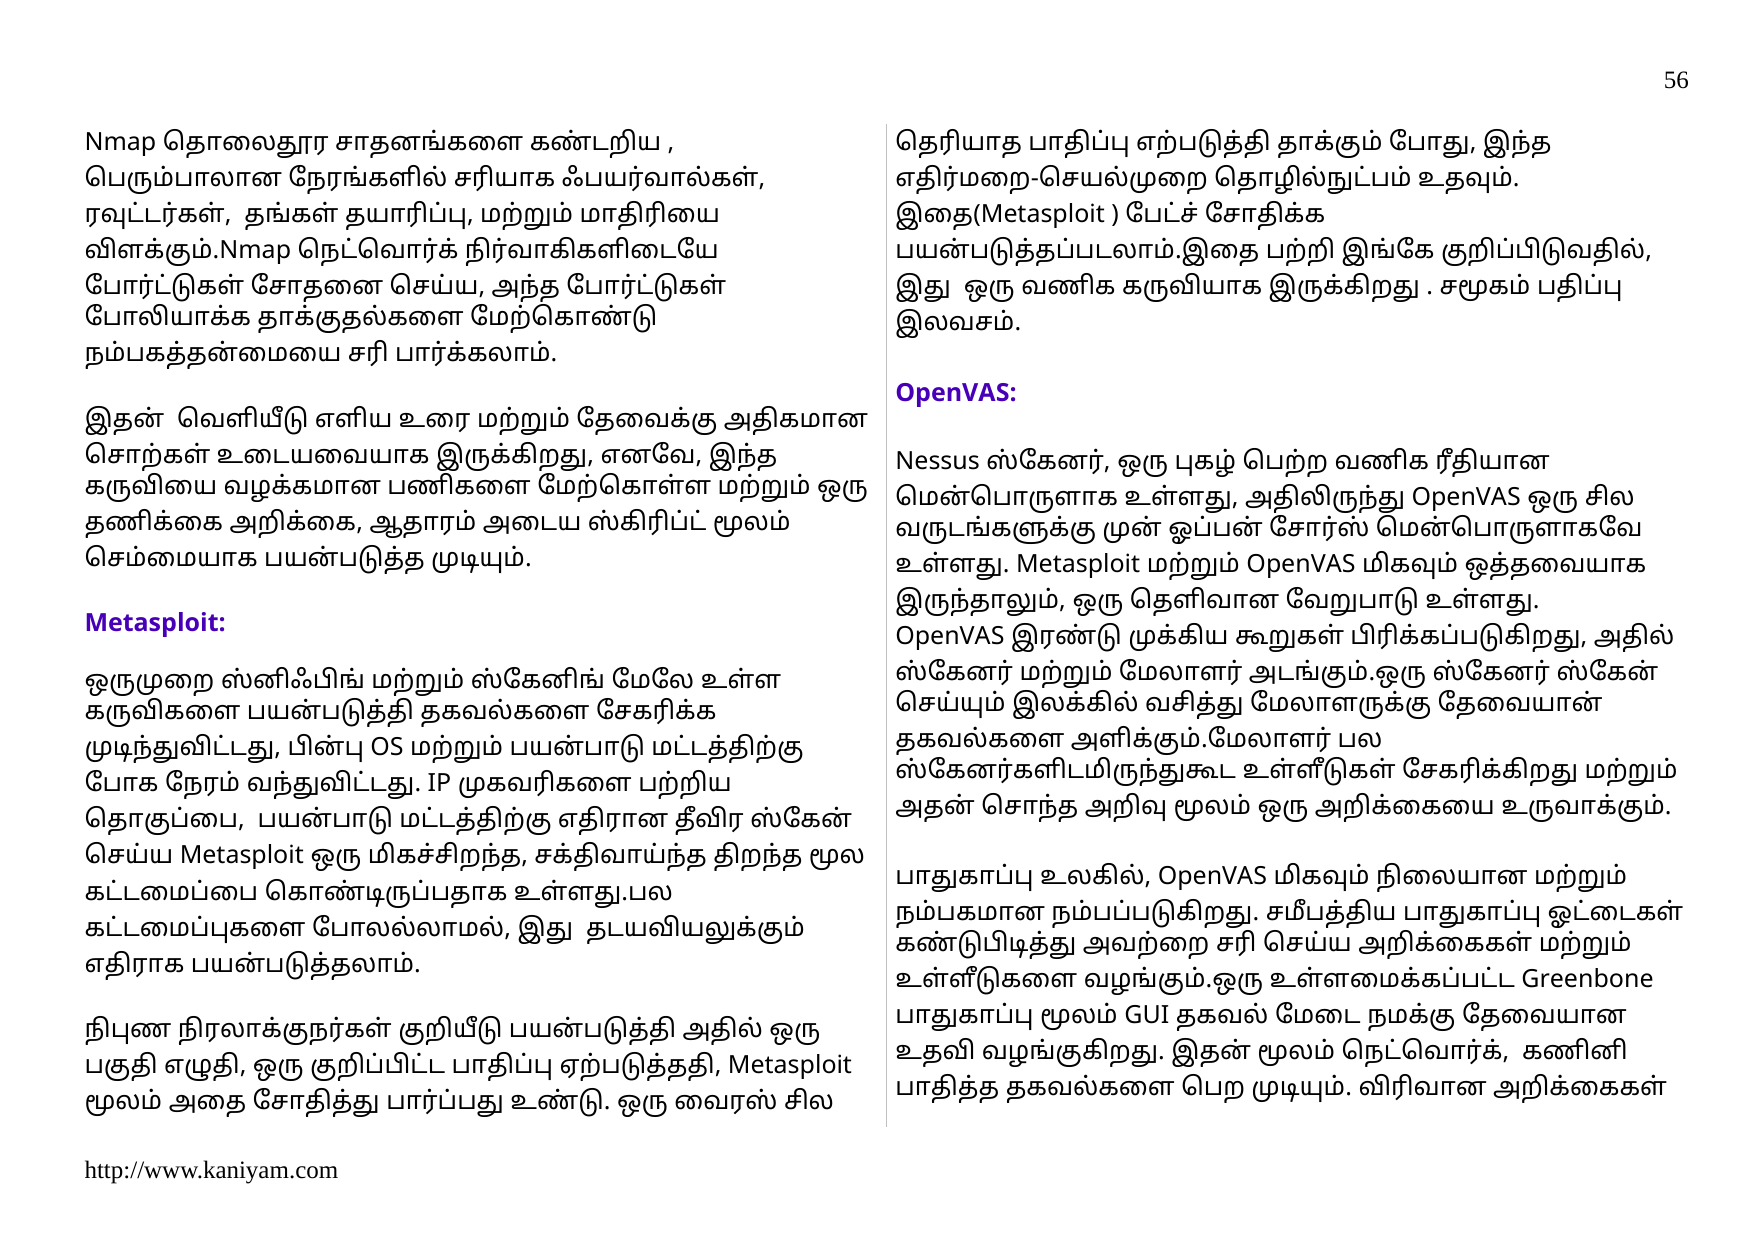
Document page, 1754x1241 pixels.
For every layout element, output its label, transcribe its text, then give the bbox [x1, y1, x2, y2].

text ஒருமுறை ஸ்னிஃபிங் மற்றும் ஸ்கேனிங் மேலே உள்ள கருவிகளை பயன்படுத்தி தகவல்களை சேகரிக்க முடிந்துவிட்டது, பின்பு OS மற்றும் பயன்பாடு மட்டத்திற்கு போக நேரம் வந்துவிட்டது. IP முகவரிகளை பற்றிய தொகுப்பை, பயன்பாடு மட்டத்திற்கு எதிரான தீவிர ஸ்கேன் செய்ய Metasploit ஒரு மிகச்சிறந்த, சக்திவாய்ந்த திறந்த மூல கட்டமைப்பை கொண்டிருப்பதாக உள்ளது.பல கட்டமைப்புகளை போலல்லாமல், இது தடயவியலுக்கும் எதிராக பயன்படுத்தலாம். நிபுண நிரலாக்குநர்கள் குறியீடு பயன்படுத்தி அதில் ஒரு பகுதி எழுதி, ஒரு குறிப்பிட்ட பாதிப்பு ஏற்படுத்ததி, Metasploit மூலம் அதை சோதித்து பார்ப்பது உண்டு. ஒரு வைரஸ் சில [84, 667, 877, 1118]
text தெரியாத பாதிப்பு எற்படுத்தி தாக்கும் போது, இந்த எதிர்மறை-செயல்முறை தொழில்நுட்பம் உதவும். இதை(Metasploit ) பேட்ச் சோதிக்க பயன்படுத்தப்படலாம்.இதை பற்றி இங்கே குறிப்பிடுவதில், இது ஒரு வணிக கருவியாக இருக்கிறது . சமூகம் பதிப்பு இலவசம். [895, 124, 1688, 340]
text OpenVAS: [895, 374, 1688, 408]
text Metasploit: [84, 604, 877, 638]
text Nmap தொலைதூர சாதனங்களை கண்டறிய , பெரும்பாலான நேரங்களில் சரியாக ஃபயர்வால்கள், ரவுட்டர்கள், தங்கள் தயாரிப்பு, மற்றும் மாதிரியை விளக்கும்.Nmap நெட்வொர்க் நிர்வாகிகளிடையே போர்ட்டுகள் சோதனை செய்ய, அந்த போர்ட்டுகள் போலியாக்க தாக்குதல்களை மேற்கொண்டு நம்பகத்தன்மையை சரி பார்க்கலாம். இதன் வெளியீடு எளிய உரை மற்றும் தேவைக்கு அதிகமான சொற்கள் உடையவையாக இருக்கிறது, எனவே, இந்த கருவியை வழக்கமான பணிகளை மேற்கொள்ள மற்றும் ஒரு தணிக்கை அறிக்கை, ஆதாரம் அடைய ஸ்கிரிப்ட் மூலம் செம்மையாக பயன்படுத்த முடியும். [84, 124, 877, 604]
text Nessus ஸ்கேனர், ஒரு புகழ் பெற்ற வணிக ரீதியான மென்பொருளாக உள்ளது, அதிலிருந்து OpenVAS ஒரு சில வருடங்களுக்கு முன் ஓப்பன் சோர்ஸ் மென்பொருளாகவே உள்ளது. Metasploit மற்றும் OpenVAS மிகவும் ஒத்தவையாக இருந்தாலும், ஒரு தெளிவான வேறுபாடு உள்ளது. OpenVAS இரண்டு முக்கிய கூறுகள் பிரிக்கப்படுகிறது, அதில் ஸ்கேனர் மற்றும் மேலாளர் அடங்கும்.ஒரு ஸ்கேனர் ஸ்கேன் செய்யும் இலக்கில் வசித்து மேலாளருக்கு தேவையான் தகவல்களை அளிக்கும்.மேலாளர் பல ஸ்கேனர்களிடமிருந்துகூட உள்ளீடுகள் சேகரிக்கிறது மற்றும் அதன் சொந்த அறிவு மூலம் ஒரு அறிக்கையை உருவாக்கும். பாதுகாப்பு உலகில், OpenVAS மிகவும் நிலையான மற்றும் நம்பகமான நம்பப்படுகிறது. சமீபத்திய பாதுகாப்பு ஓட்டைகள் கண்டுபிடித்து அவற்றை சரி செய்ய அறிக்கைகள் மற்றும் உள்ளீடுகளை வழங்கும்.ஒரு உள்ளமைக்கப்பட்ட Greenbone பாதுகாப்பு மூலம் GUI தகவல் மேடை நமக்கு தேவையான உதவி வழங்குகிறது. இதன் மூலம் நெட்வொர்க், கணினி பாதித்த தகவல்களை பெற முடியும். விரிவான அறிக்கைகள் [895, 442, 1688, 1105]
